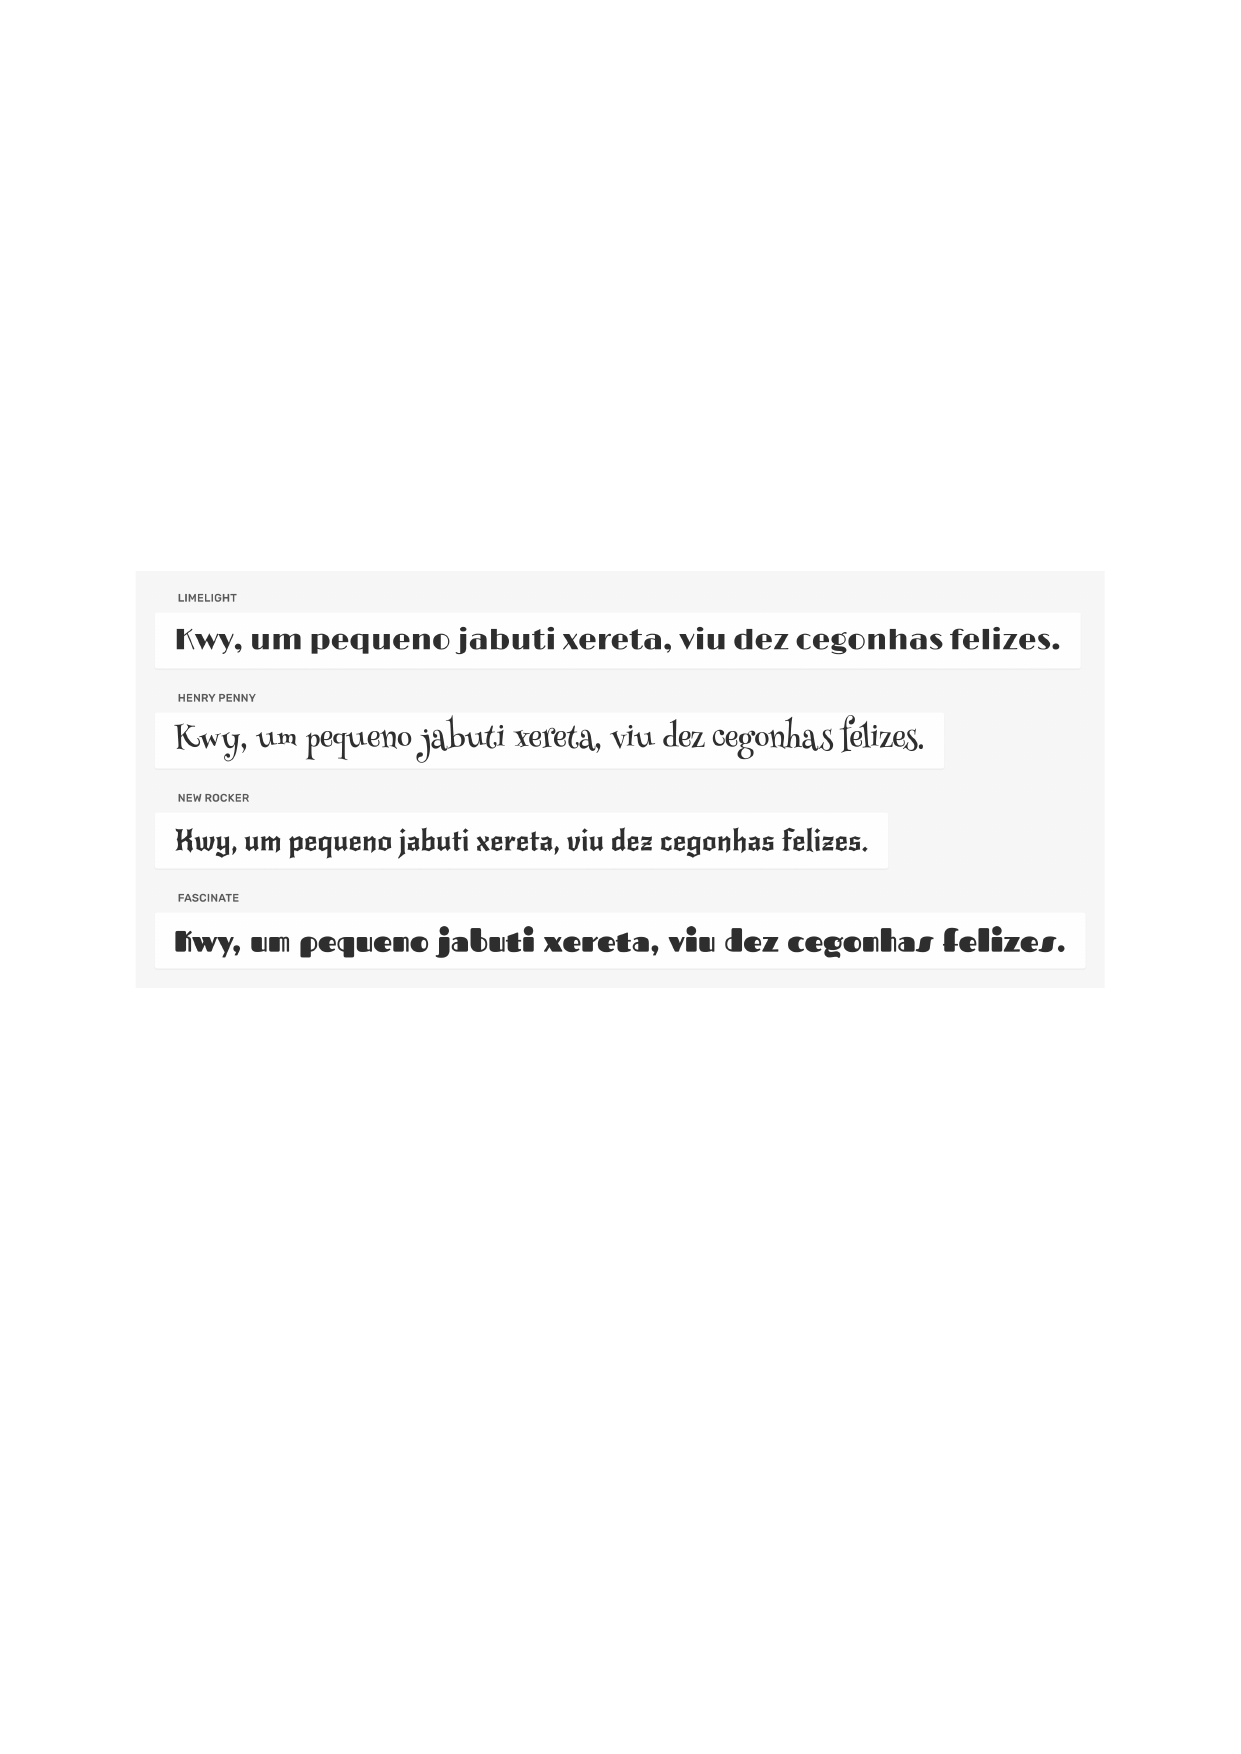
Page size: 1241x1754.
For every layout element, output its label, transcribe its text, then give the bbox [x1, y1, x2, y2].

text Títulos e pequenos textos. [118, 496, 1122, 534]
picture [135, 571, 1105, 988]
text E) Decorativas [118, 118, 1122, 156]
text Elas podem dar vida ou arruinar um projeto. [118, 269, 1122, 307]
text Uso [118, 458, 1122, 496]
text Tipografias decorativas (display) são todas aquelas que possuem características fortes que as tornam distintas de qualquer outra tipografia. [118, 194, 1122, 269]
text O site Drink Monday utiliza uma tipografia que lembra o estilo art nouveau em contraste com o estilo art déco da marca Monday. [118, 1017, 1122, 1092]
text Site temático. [118, 383, 1122, 421]
text Estilo [118, 345, 1122, 383]
